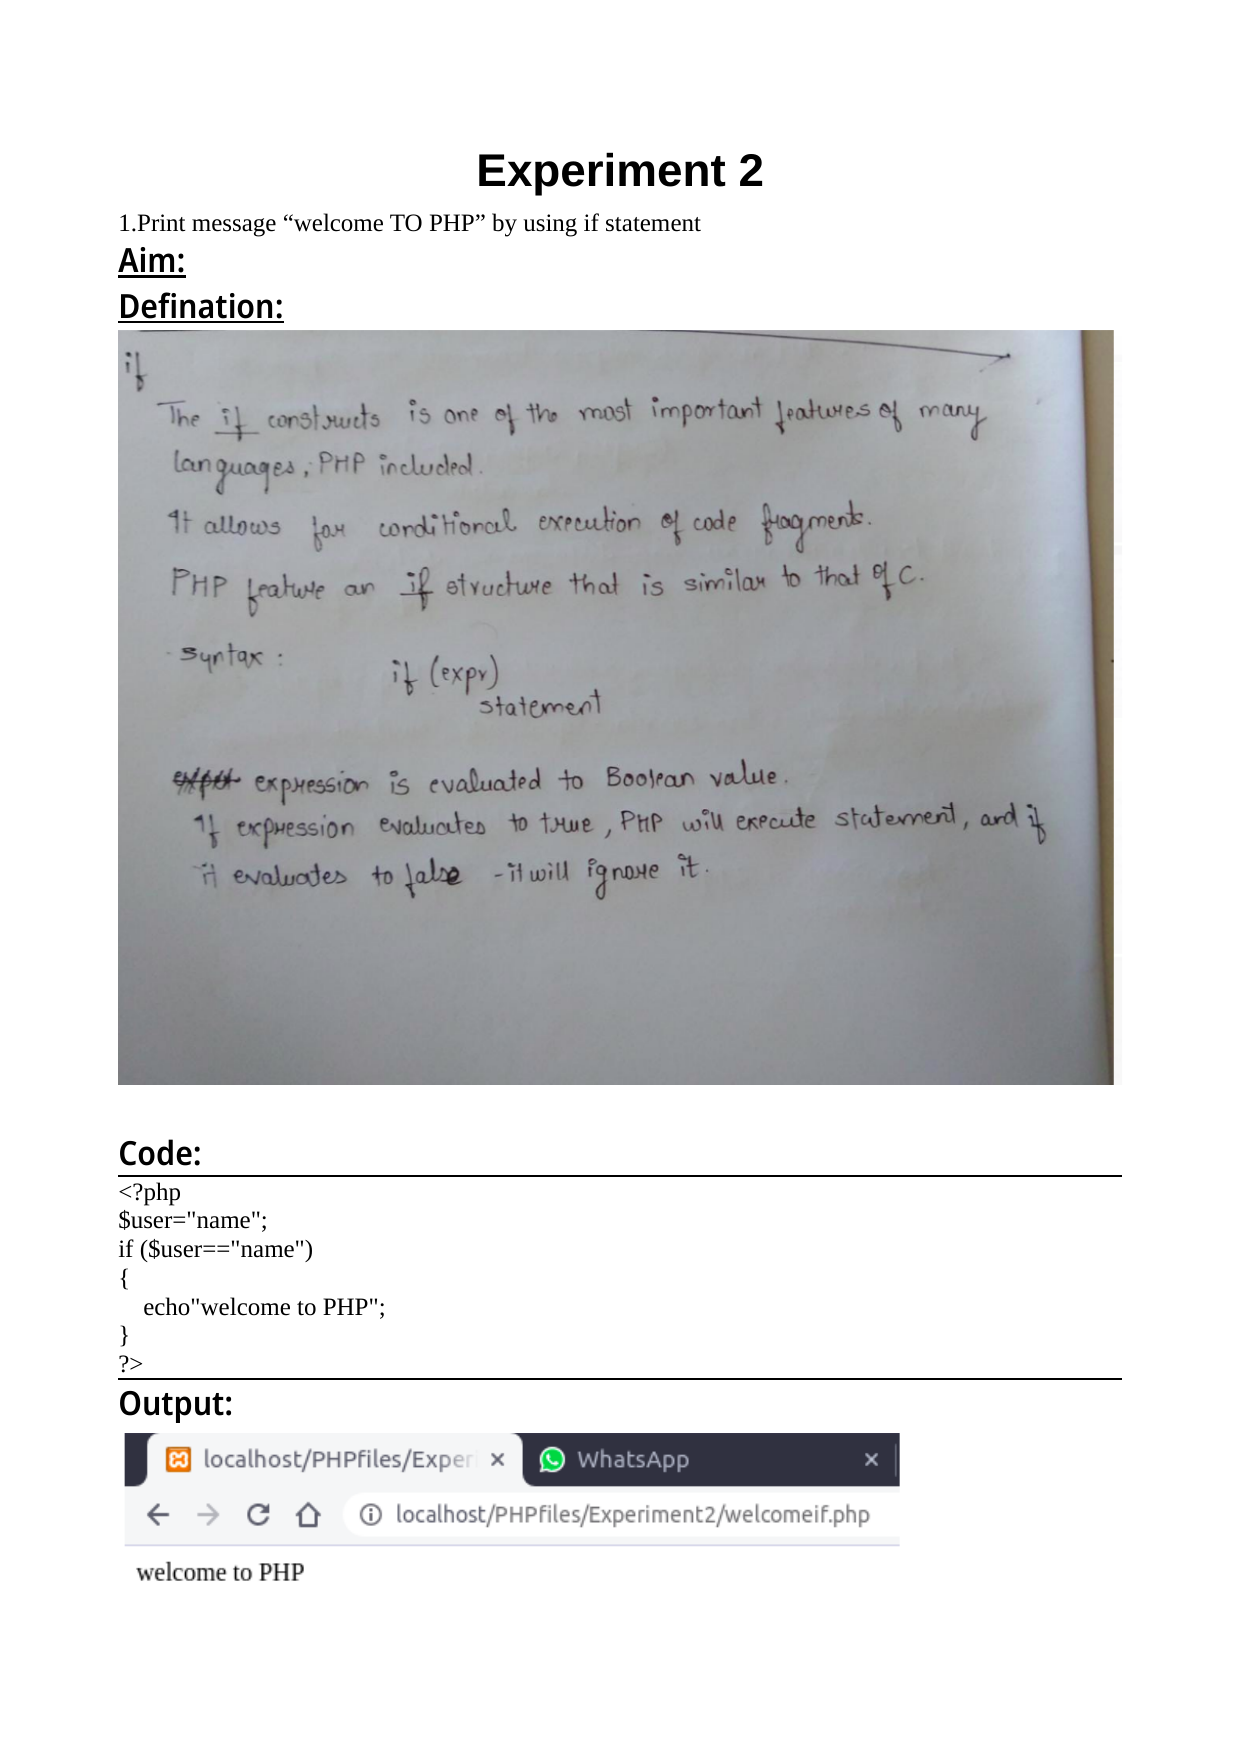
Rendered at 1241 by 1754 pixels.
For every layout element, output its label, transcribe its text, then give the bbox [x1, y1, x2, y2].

subtitle Experiment 2 [118, 143, 1122, 196]
text Code: [118, 1129, 1122, 1175]
text Output: [118, 1380, 1122, 1425]
table_header <?php $user="name"; if ($user=="name") { echo"welcome to PHP"; } ?> [118, 1177, 1122, 1378]
text Defination: [118, 282, 1122, 327]
text Aim: [118, 237, 1122, 282]
picture [118, 327, 1123, 1085]
picture [124, 1433, 900, 1655]
text 1.Print message “welcome TO PHP” by using if statement [118, 208, 1122, 237]
